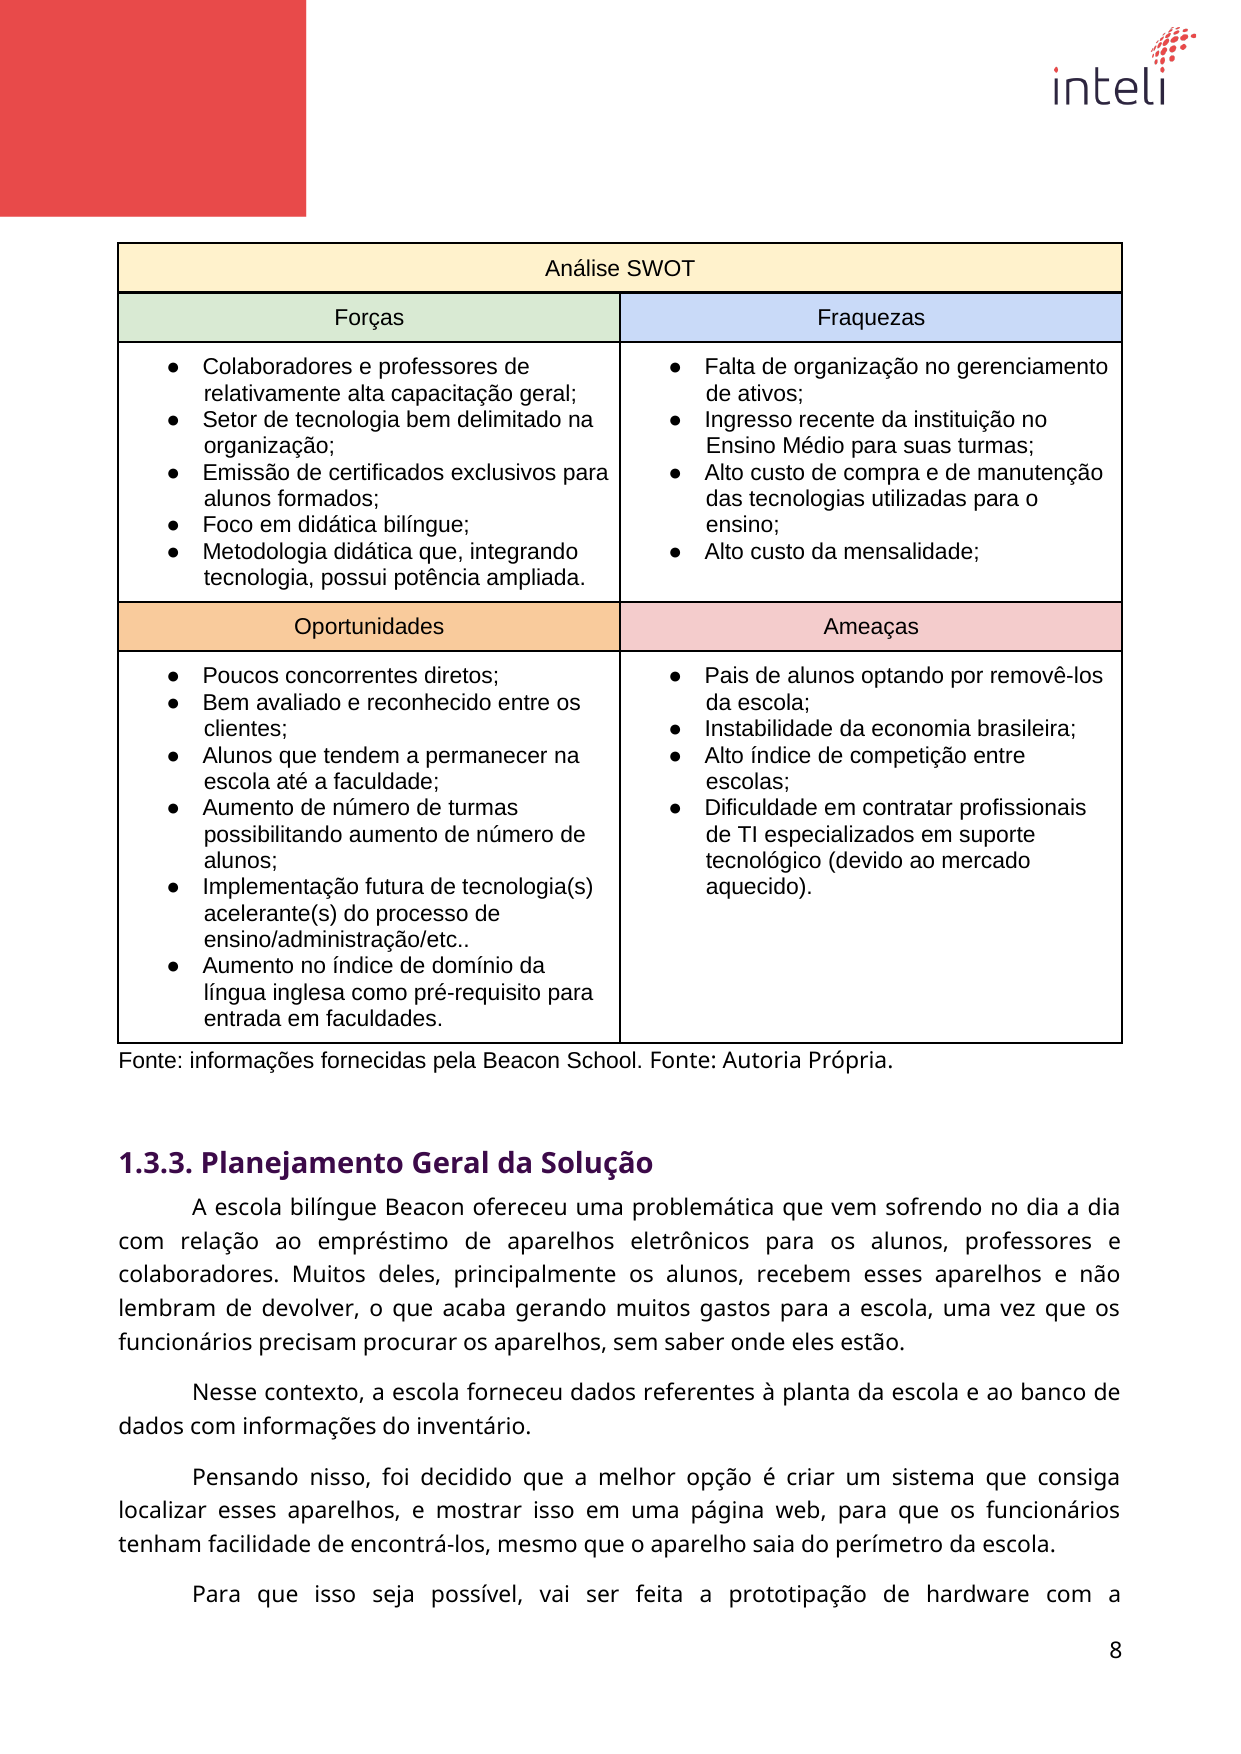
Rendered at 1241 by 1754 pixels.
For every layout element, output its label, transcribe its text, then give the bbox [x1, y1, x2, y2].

table_cell Falta de organização no gerenciamento de ativos; Ingresso recente da instituição no Ensino Médio para suas turmas; Alto custo de compra e de manutenção das tecnologias utilizadas para o ensino; Alto custo da mensalidade; [621, 343, 1121, 601]
table_cell Poucos concorrentes diretos; Bem avaliado e reconhecido entre os clientes; Alunos que tendem a permanecer na escola até a faculdade; Aumento de número de turmas possibilitando aumento de número de alunos; Implementação futura de tecnologia(s) acelerante(s) do processo de ensino/administração/etc.. Aumento no índice de domínio da língua inglesa como pré-requisito para entrada em faculdades. [119, 652, 619, 1042]
table_cell Fraquezas [621, 294, 1121, 341]
picture [1054, 27, 1197, 105]
table_cell Ameaças [621, 603, 1121, 650]
table_cell Oportunidades [119, 603, 619, 650]
subtitle 1.3.3. Planejamento Geral da Solução [118, 1143, 1122, 1182]
text Nesse contexto, a escola forneceu dados referentes à planta da escola e ao banco de dados com informações do inventário. [118, 1376, 1122, 1441]
picture [0, 0, 307, 217]
text Para que isso seja possível, vai ser feita a prototipação de hardware com a [118, 1578, 1122, 1609]
table_header Análise SWOT [119, 244, 1121, 291]
table_cell Colaboradores e professores de relativamente alta capacitação geral; Setor de tecnologia bem delimitado na organização; Emissão de certificados exclusivos para alunos formados; Foco em didática bilíngue; Metodologia didática que, integrando tecnologia, possui potência ampliada. [119, 343, 619, 601]
text A escola bilíngue Beacon ofereceu uma problemática que vem sofrendo no dia a dia com relação ao empréstimo de aparelhos eletrônicos para os alunos, professores e colaboradores. Muitos deles, principalmente os alunos, recebem esses aparelhos e não lembram de devolver, o que acaba gerando muitos gastos para a escola, uma vez que os funcionários precisam procurar os aparelhos, sem saber onde eles estão. [118, 1191, 1122, 1357]
text Fonte: informações fornecidas pela Beacon School. Fonte: Autoria Própria. [118, 1044, 1122, 1075]
text Pensando nisso, foi decidido que a melhor opção é criar um sistema que consiga localizar esses aparelhos, e mostrar isso em uma página web, para que os funcionários tenham facilidade de encontrá-los, mesmo que o aparelho saia do perímetro da escola. [118, 1460, 1122, 1559]
table_cell Pais de alunos optando por removê-los da escola; Instabilidade da economia brasileira; Alto índice de competição entre escolas; Dificuldade em contratar profissionais de TI especializados em suporte tecnológico (devido ao mercado aquecido). [621, 652, 1121, 1042]
table_cell Forças [119, 294, 619, 341]
